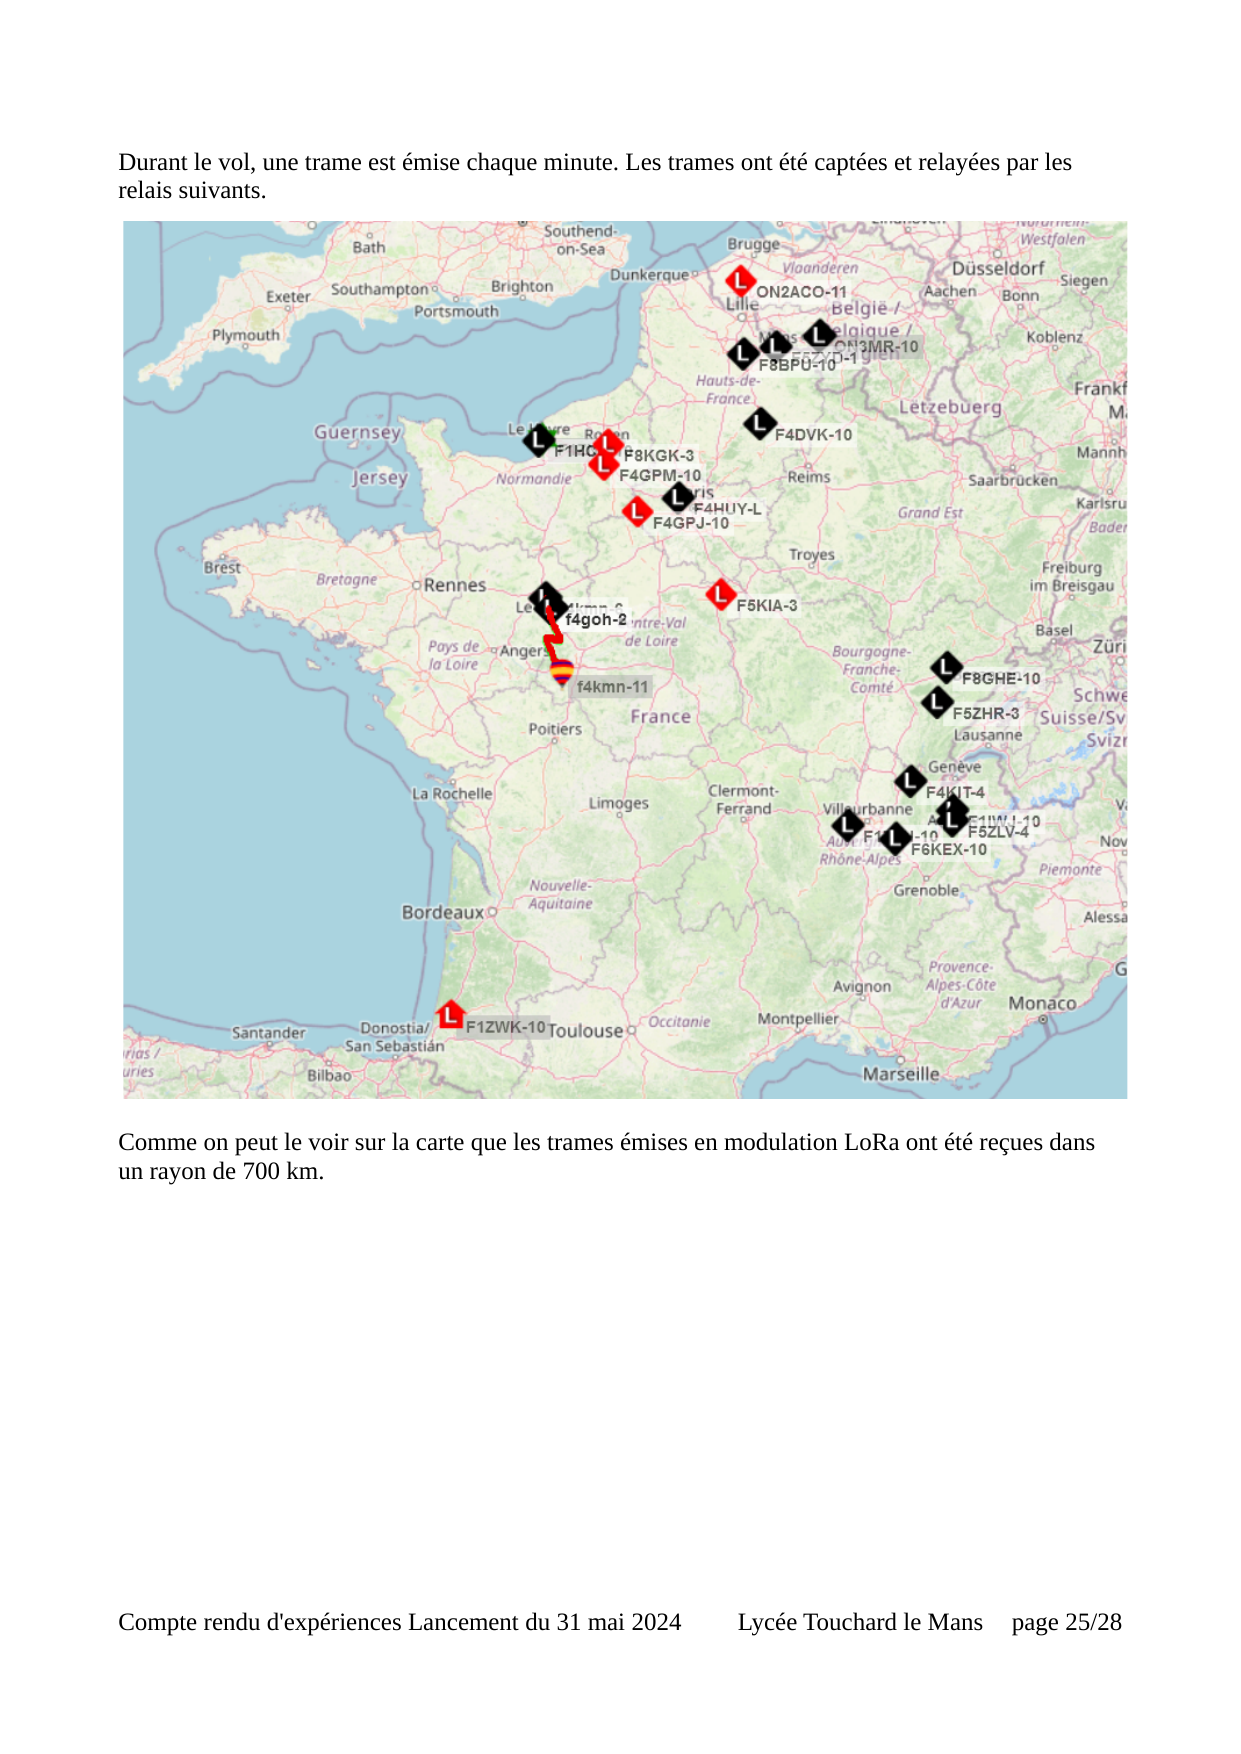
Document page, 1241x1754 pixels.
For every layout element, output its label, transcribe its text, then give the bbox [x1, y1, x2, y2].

picture [123, 221, 1128, 1099]
text Comme on peut le voir sur la carte que les trames émises en modulation LoRa ont été reçues dans un rayon de 700 km. [118, 1127, 1122, 1185]
text Durant le vol, une trame est émise chaque minute. Les trames ont été captées et relayées par les relais suivants. [118, 147, 1122, 204]
